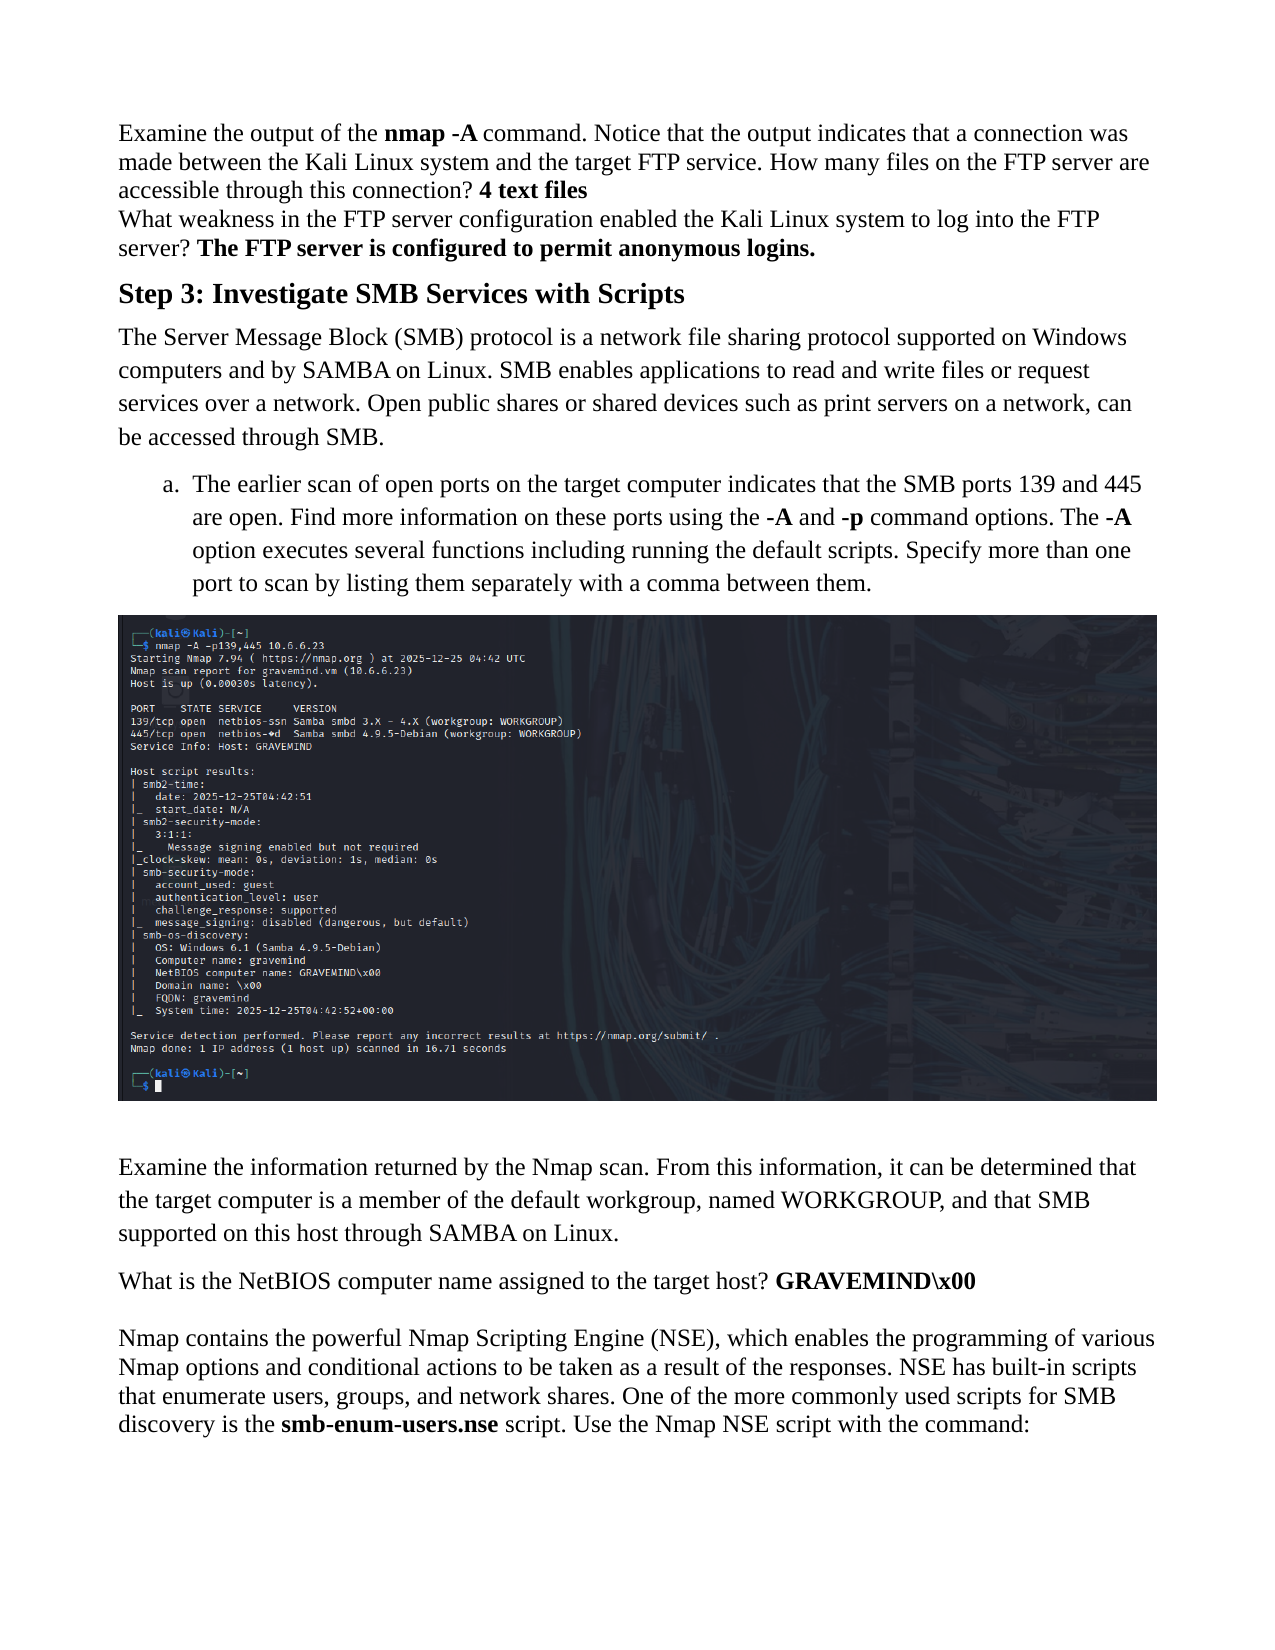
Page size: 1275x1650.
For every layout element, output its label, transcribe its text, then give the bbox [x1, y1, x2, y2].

subtitle Step 3: Investigate SMB Services with Scripts [118, 276, 1157, 310]
picture [118, 615, 1157, 1101]
list The earlier scan of open ports on the target computer indicates that the SMB ports 139 and 445 are open. Find more information on these ports using the -A and -p command options. The -A option executes several functions including running the default scripts. Specify more than one port to scan by listing them separately with a comma between them. [162, 469, 1157, 597]
text The Server Message Block (SMB) protocol is a network file sharing protocol supported on Windows computers and by SAMBA on Linux. SMB enables applications to read and write files or request services over a network. Open public shares or shared devices such as print servers on a network, can be accessed through SMB. [118, 322, 1157, 450]
text Examine the output of the nmap -A command. Notice that the output indicates that a connection was made between the Kali Linux system and the target FTP service. How many files on the FTP server are accessible through this connection? 4 text files [118, 118, 1157, 204]
text Nmap contains the powerful Nmap Scripting Engine (NSE), which enables the programming of various Nmap options and conditional actions to be taken as a result of the responses. NSE has built-in scripts that enumerate users, groups, and network shares. One of the more commonly used scripts for SMB discovery is the smb-enum-users.nse script. Use the Nmap NSE script with the command: [118, 1323, 1157, 1438]
text What is the NetBIOS computer name assigned to the target host? GRAVEMIND\x00 [118, 1266, 1157, 1294]
text Examine the information returned by the Nmap scan. From this information, it can be determined that the target computer is a member of the default workgroup, named WORKGROUP, and that SMB supported on this host through SAMBA on Linux. [118, 1152, 1157, 1247]
text What weakness in the FTP server configuration enabled the Kali Linux system to log into the FTP server? The FTP server is configured to permit anonymous logins. [118, 204, 1157, 262]
